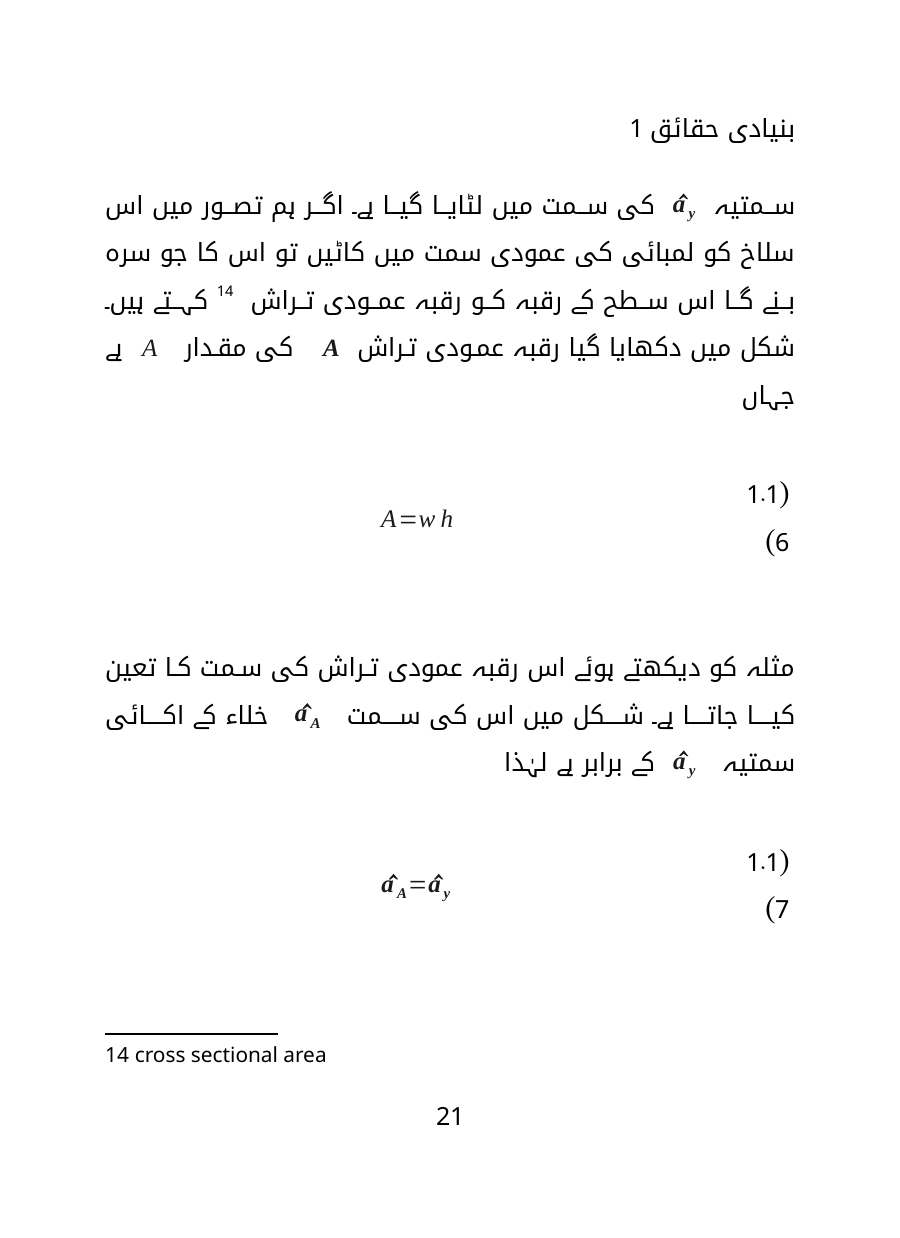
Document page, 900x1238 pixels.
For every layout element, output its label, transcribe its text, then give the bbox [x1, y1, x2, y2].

text شکل 1.6 میں ایک سلاخ دکھایا گیا ہے۔ اس کو اکائی سمتیہکی سمت میں لٹایا گیا ہے۔ اگر ہم تصور میں اس سلاخ کو لمبائی کی عمودی سمت میں کاٹیں تو اس کا جو سرہ بنے گا اس سطح کے رقبہ کو رقبہ عمودی تراش کہتے ہیں۔ شکل میں دکھایا گیا رقبہ عمودی تراش کی مقدار ہے جہاں [105, 182, 795, 419]
table_header [105, 833, 718, 952]
text مثلہ کو دیکھتے ہوئے اس رقبہ عمودی تراش کی سمت کا تعین کیا جاتا ہے۔ شکل میں اس کی سمت خلاء کے اکائی سمتیہ کے برابر ہے لہٰذا [105, 644, 795, 787]
table_header [105, 466, 718, 585]
table_header (1.17) [718, 833, 795, 952]
text cross sectional area [105, 1040, 795, 1068]
table_header (1.16) [718, 466, 795, 585]
